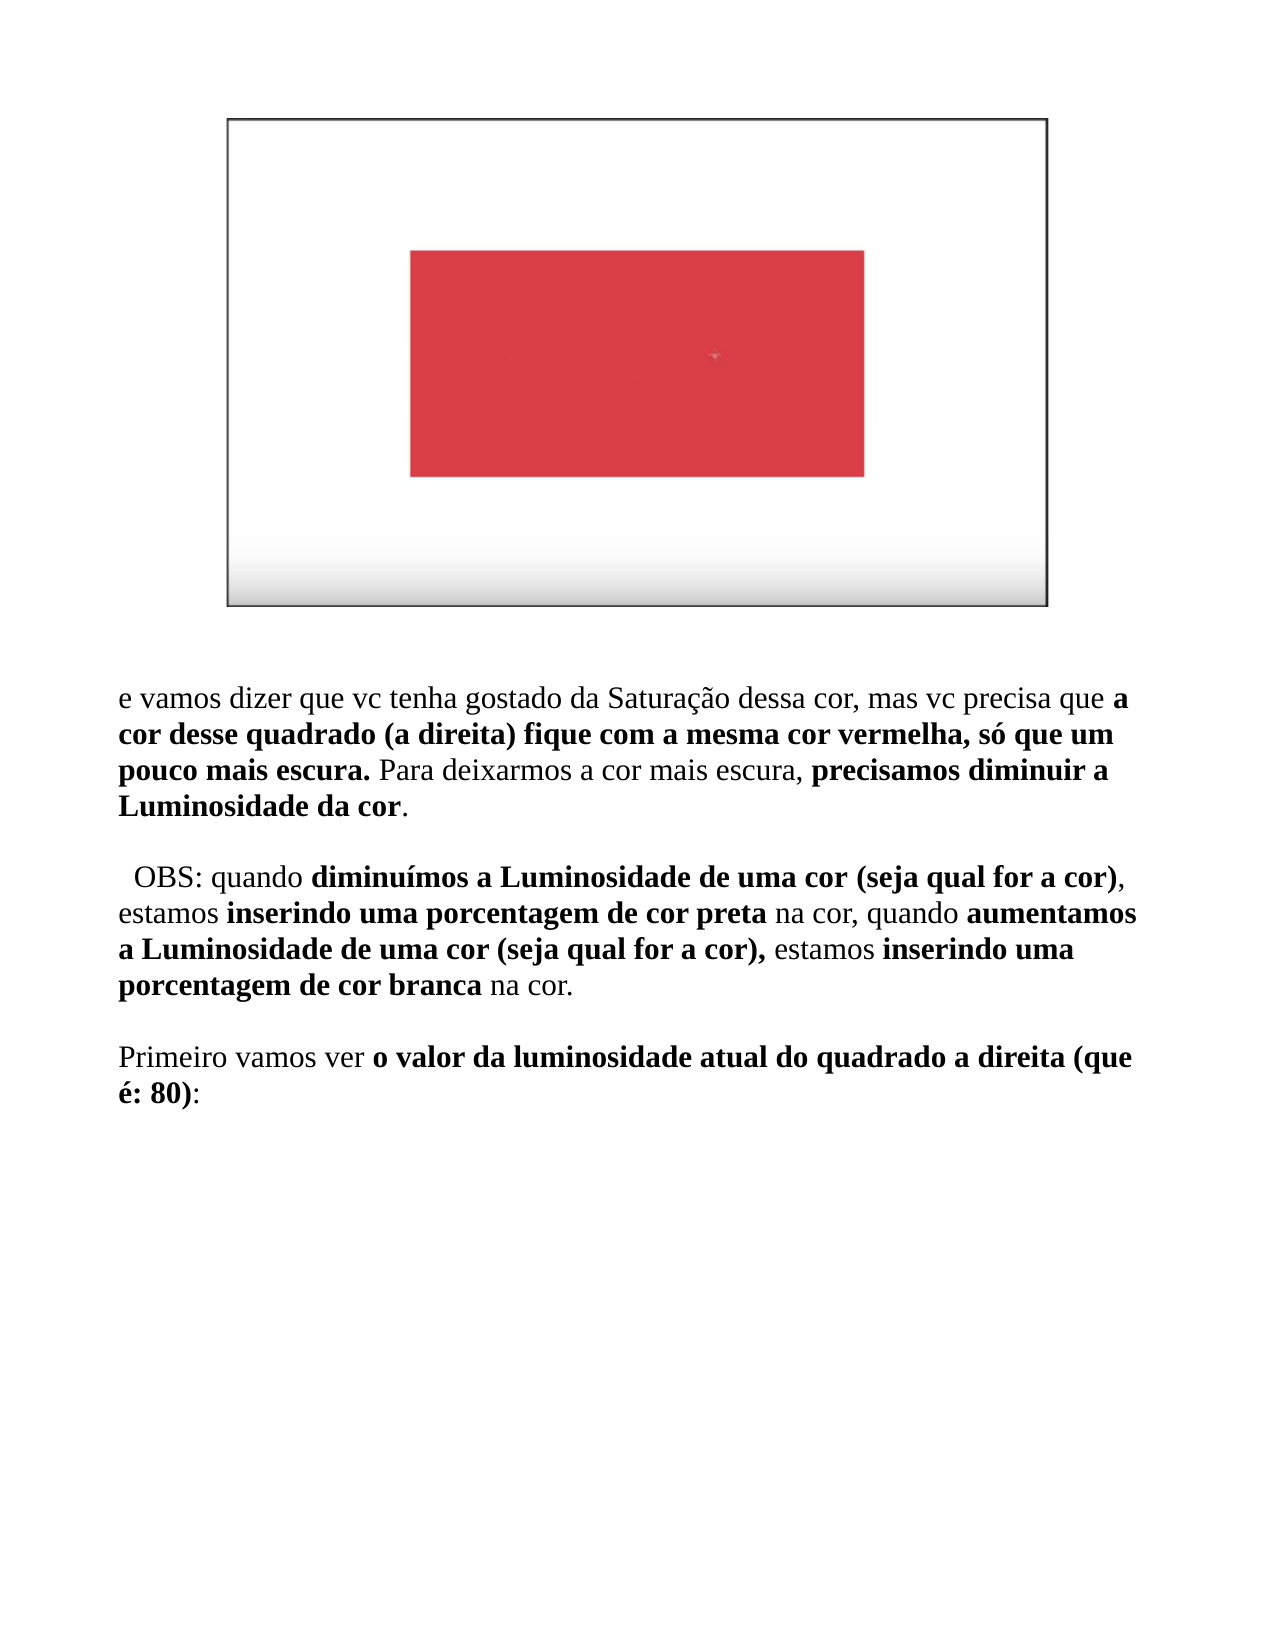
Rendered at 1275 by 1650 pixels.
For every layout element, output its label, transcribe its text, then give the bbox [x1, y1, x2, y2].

text OBS: quando diminuímos a Luminosidade de uma cor (seja qual for a cor), estamos inserindo uma porcentagem de cor preta na cor, quando aumentamos a Luminosidade de uma cor (seja qual for a cor), estamos inserindo uma porcentagem de cor branca na cor. [118, 859, 1157, 1002]
picture [226, 118, 1049, 607]
text Primeiro vamos ver o valor da luminosidade atual do quadrado a direita (que é: 80): [118, 1038, 1157, 1110]
text e vamos dizer que vc tenha gostado da Saturação dessa cor, mas vc precisa que a cor desse quadrado (a direita) fique com a mesma cor vermelha, só que um pouco mais escura. Para deixarmos a cor mais escura, precisamos diminuir a Luminosidade da cor. [118, 679, 1157, 823]
